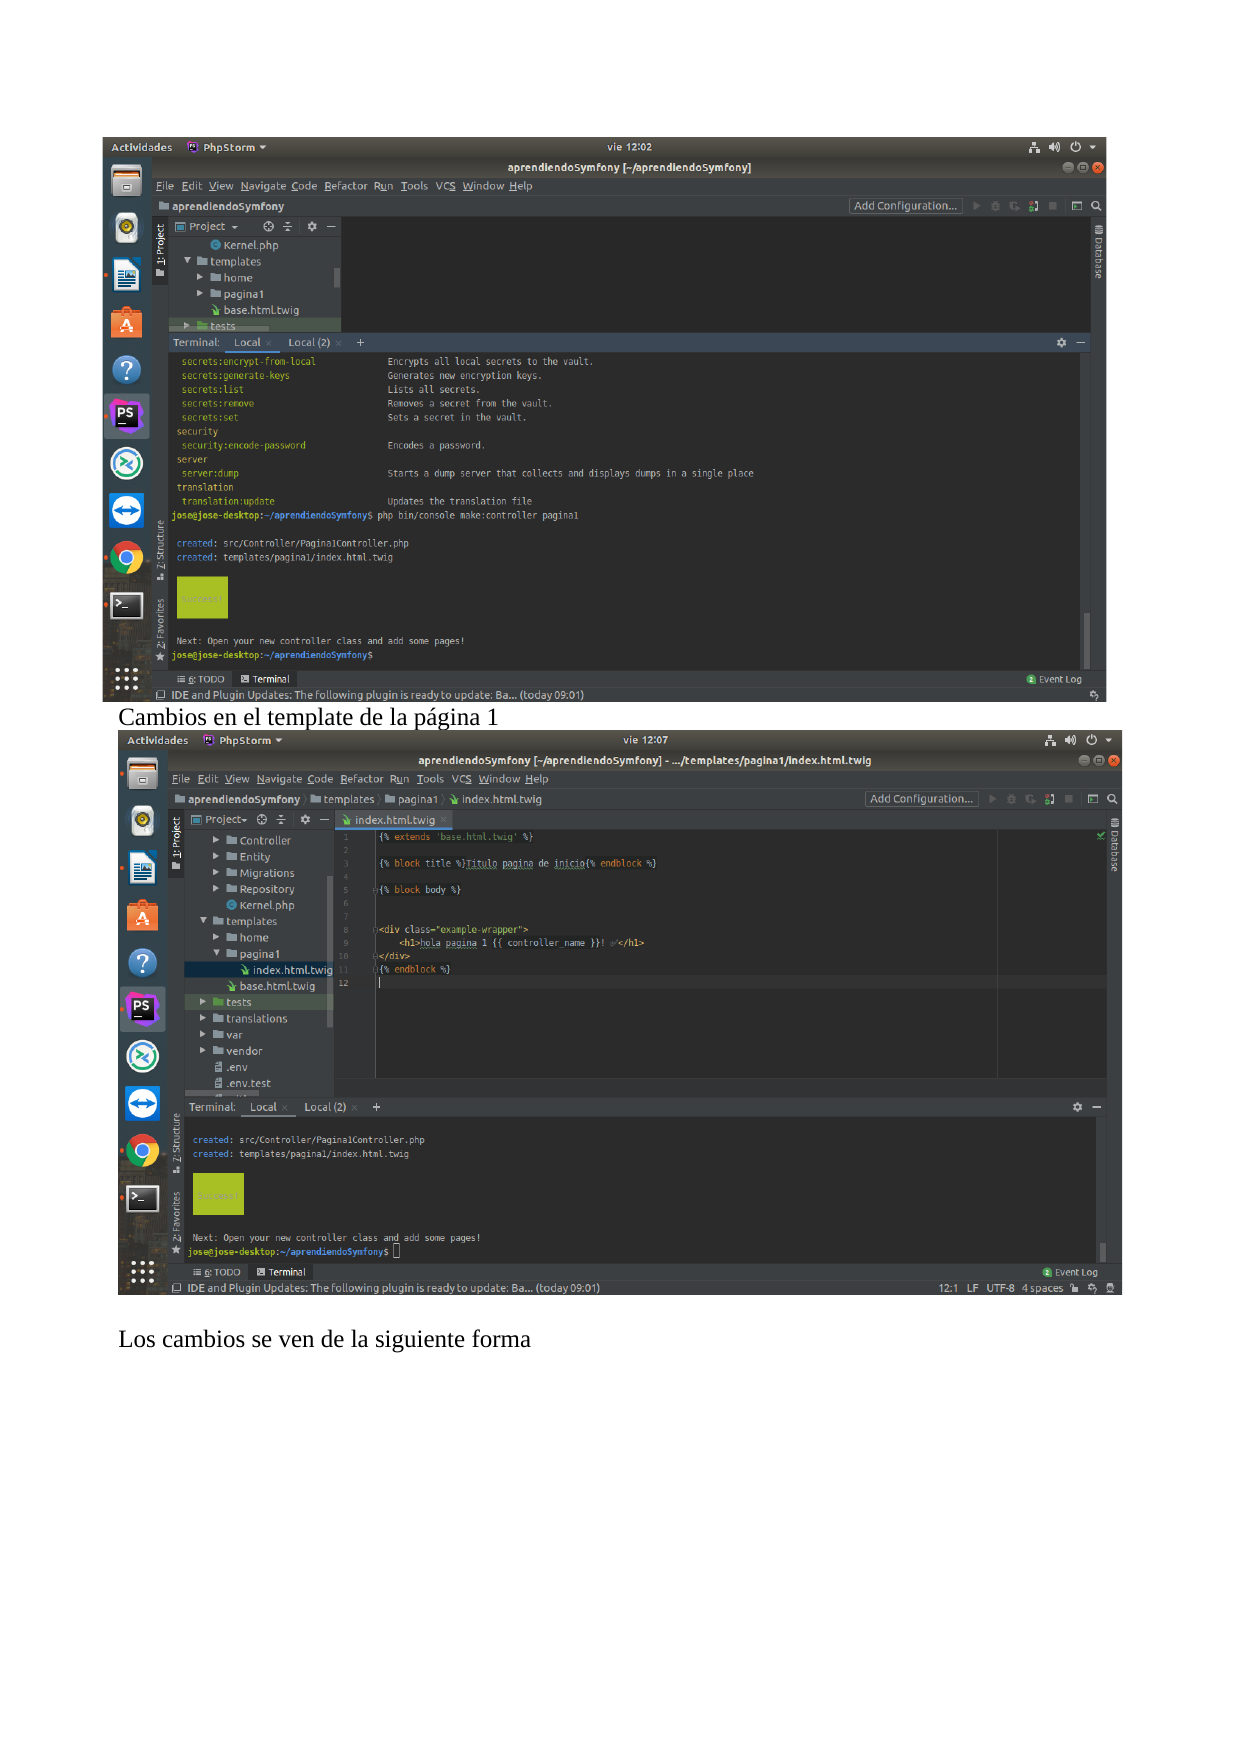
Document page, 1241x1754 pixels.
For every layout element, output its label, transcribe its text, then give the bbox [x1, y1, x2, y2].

text Los cambios se ven de la siguiente forma [118, 1324, 1122, 1352]
text Cambios en el template de la página 1 [118, 147, 1122, 730]
